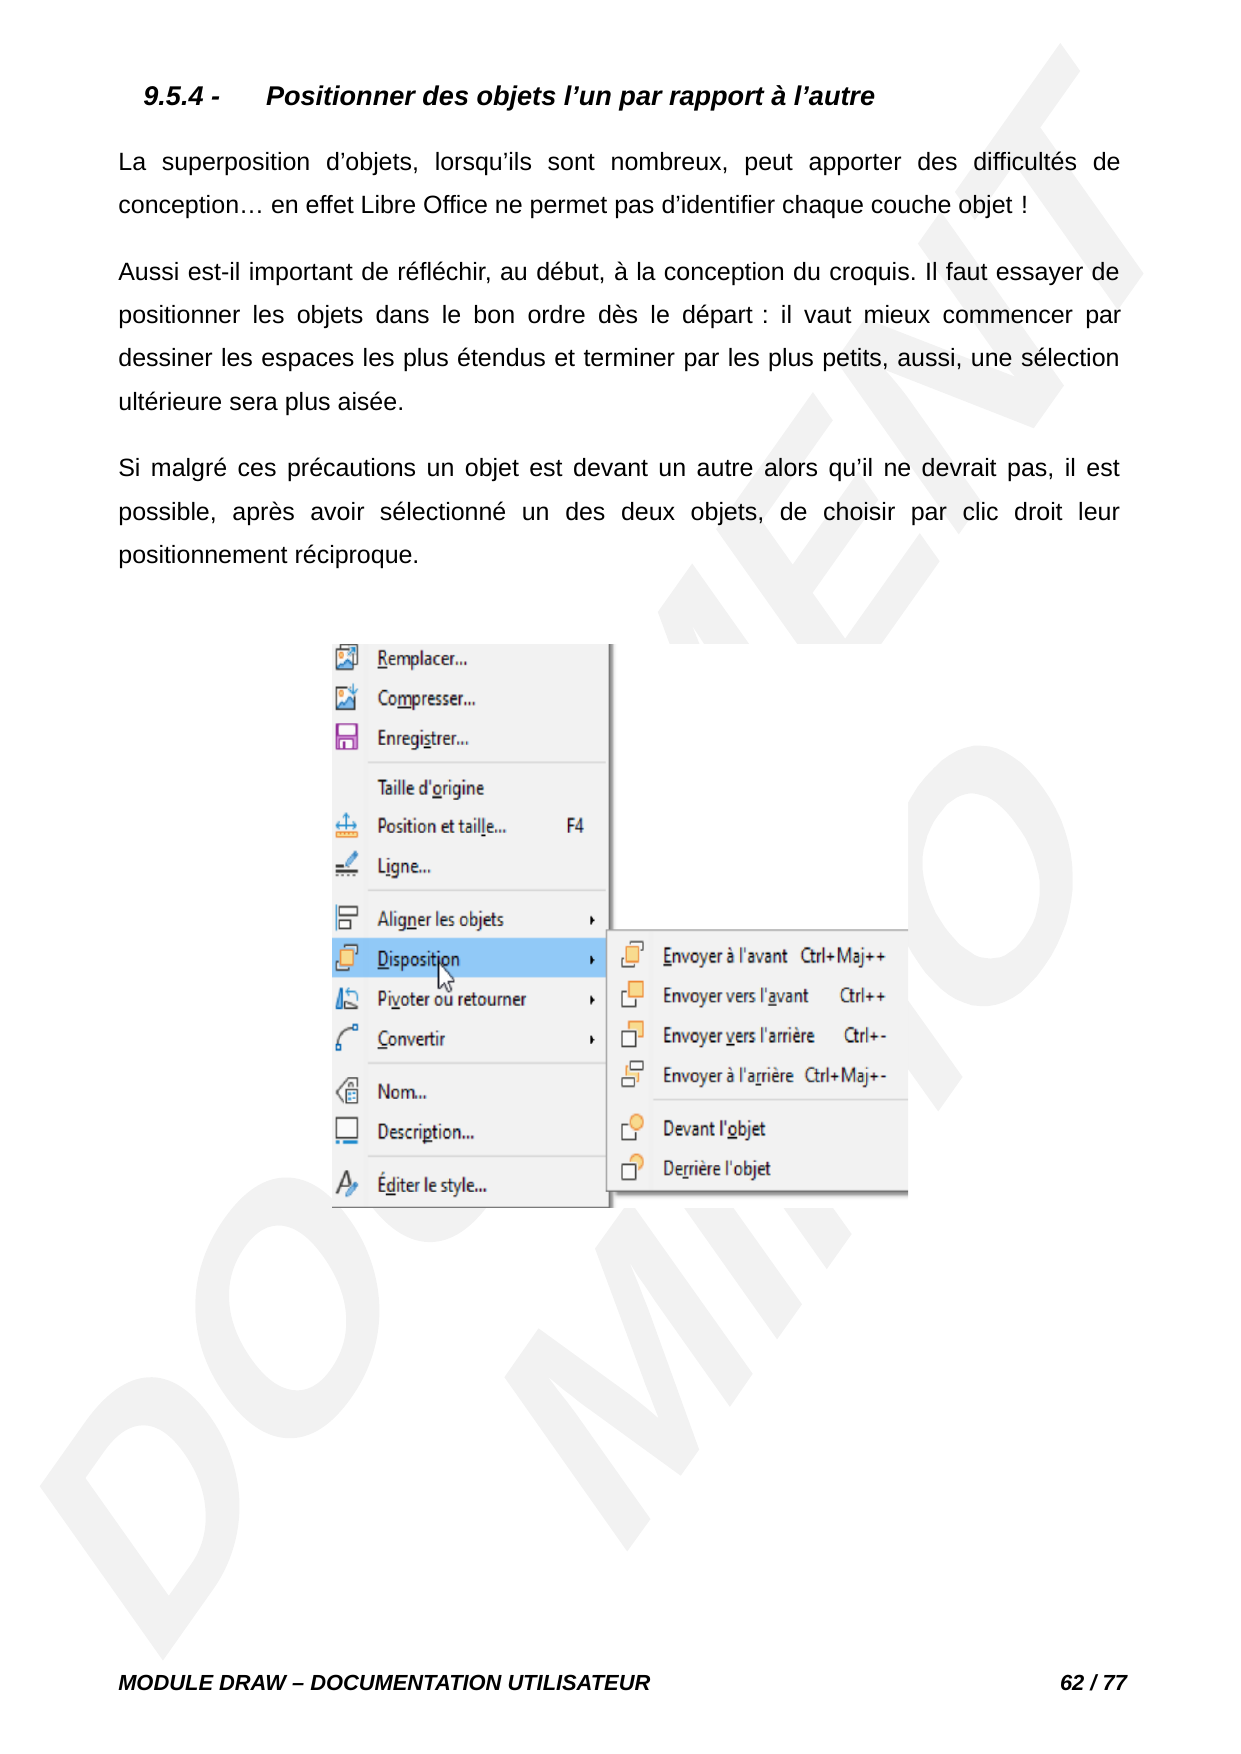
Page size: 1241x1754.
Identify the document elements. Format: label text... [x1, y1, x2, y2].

text Aussi est-il important de réfléchir, au début, à la conception du croquis. Il faut essayer de positionner les objets dans le bon ordre dès le départ : il vaut mieux commencer par dessiner les espaces les plus étendus et terminer par les plus petits, aussi, une sélection ultérieure sera plus aisée. [118, 257, 1122, 415]
text Si malgré ces précautions un objet est devant un autre alors qu’il ne devrait pas, il est possible, après avoir sélectionné un des deux objets, de choisir par clic droit leur positionnement réciproque. [118, 453, 1122, 568]
text La superposition d’objets, lorsqu’ils sont nombreux, peut apporter des difficultés de conception… en effet Libre Office ne permet pas d’identifier chaque couche objet ! [118, 147, 1122, 219]
picture [332, 644, 909, 1208]
subtitle Positionner des objets l’un par rapport à l’autre [143, 80, 1122, 111]
